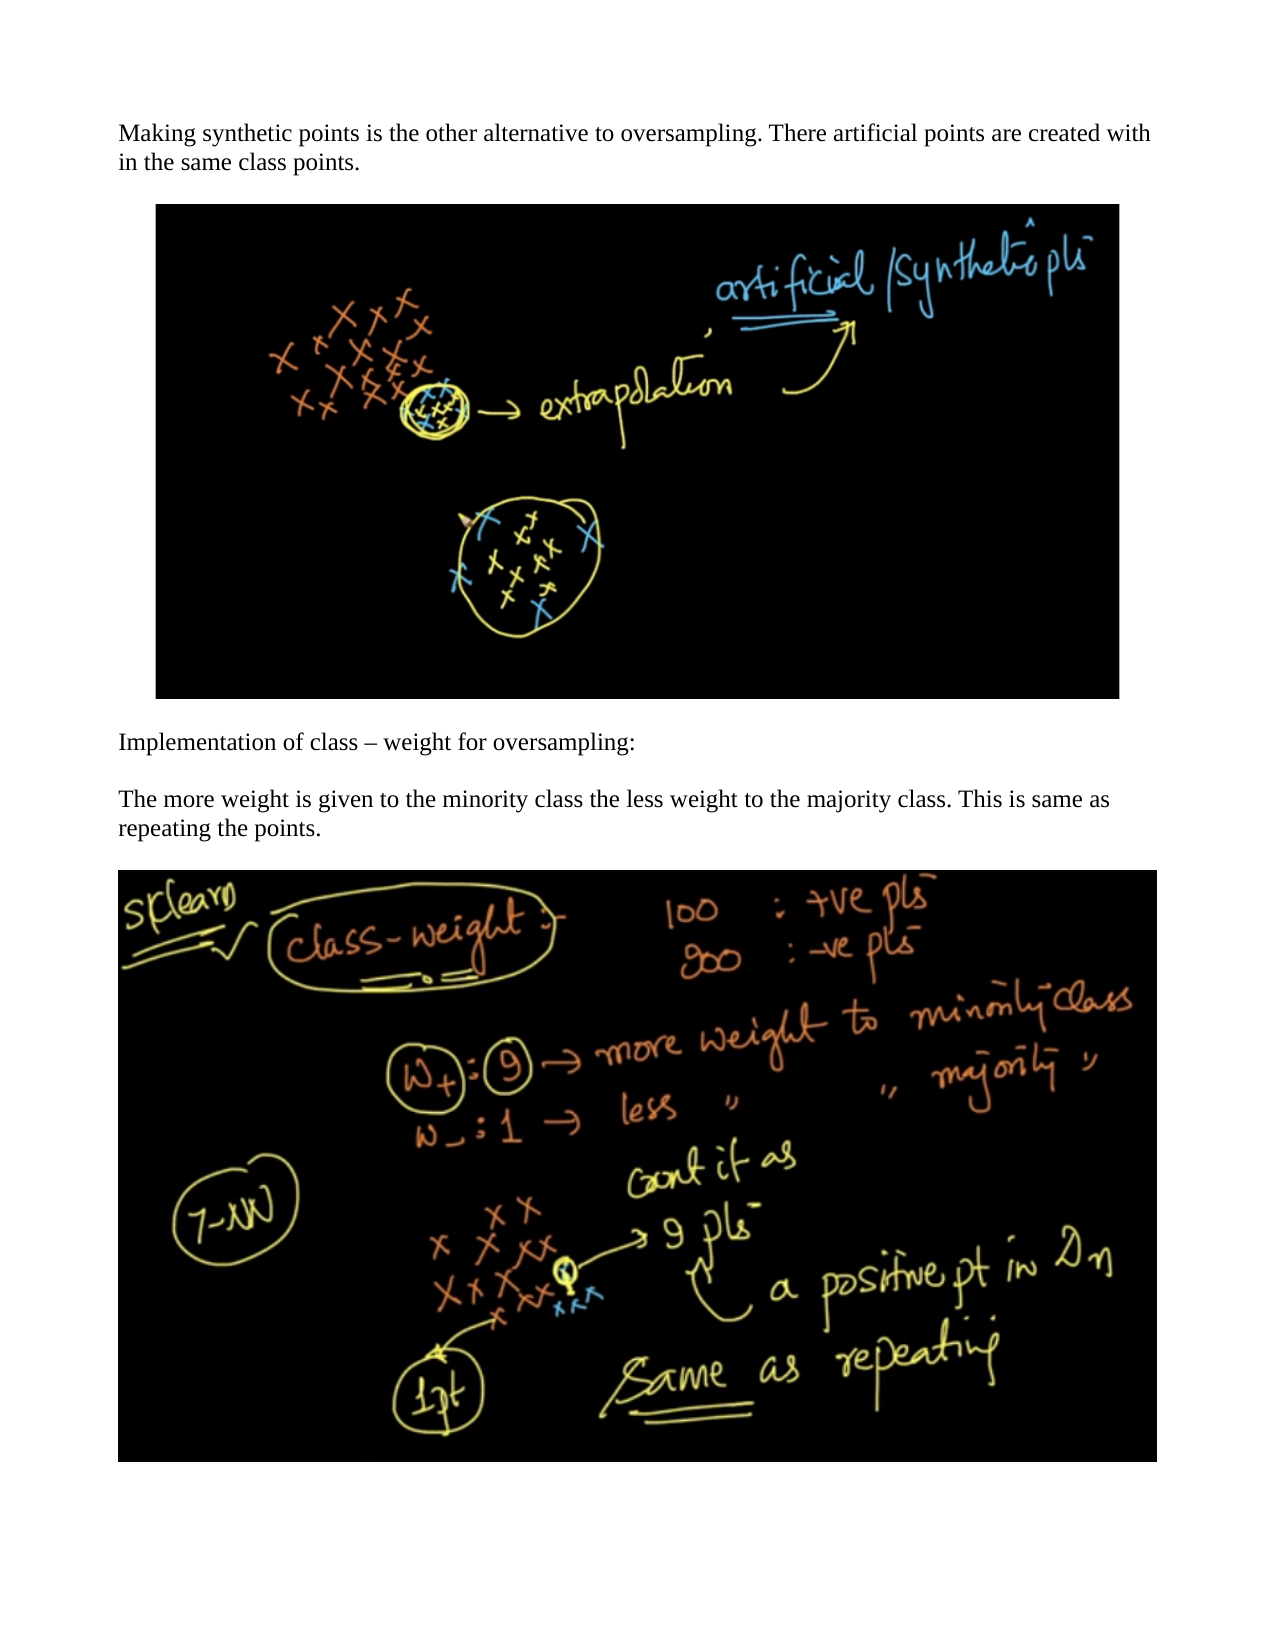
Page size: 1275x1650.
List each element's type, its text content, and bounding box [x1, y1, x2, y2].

text Making synthetic points is the other alternative to oversampling. There artificial points are created with in the same class points. [118, 118, 1157, 176]
text The more weight is given to the minority class the less weight to the majority class. This is same as repeating the points. [118, 784, 1157, 842]
picture [118, 870, 1157, 1462]
text Implementation of class – weight for oversampling: [118, 727, 1157, 756]
picture [155, 204, 1120, 699]
